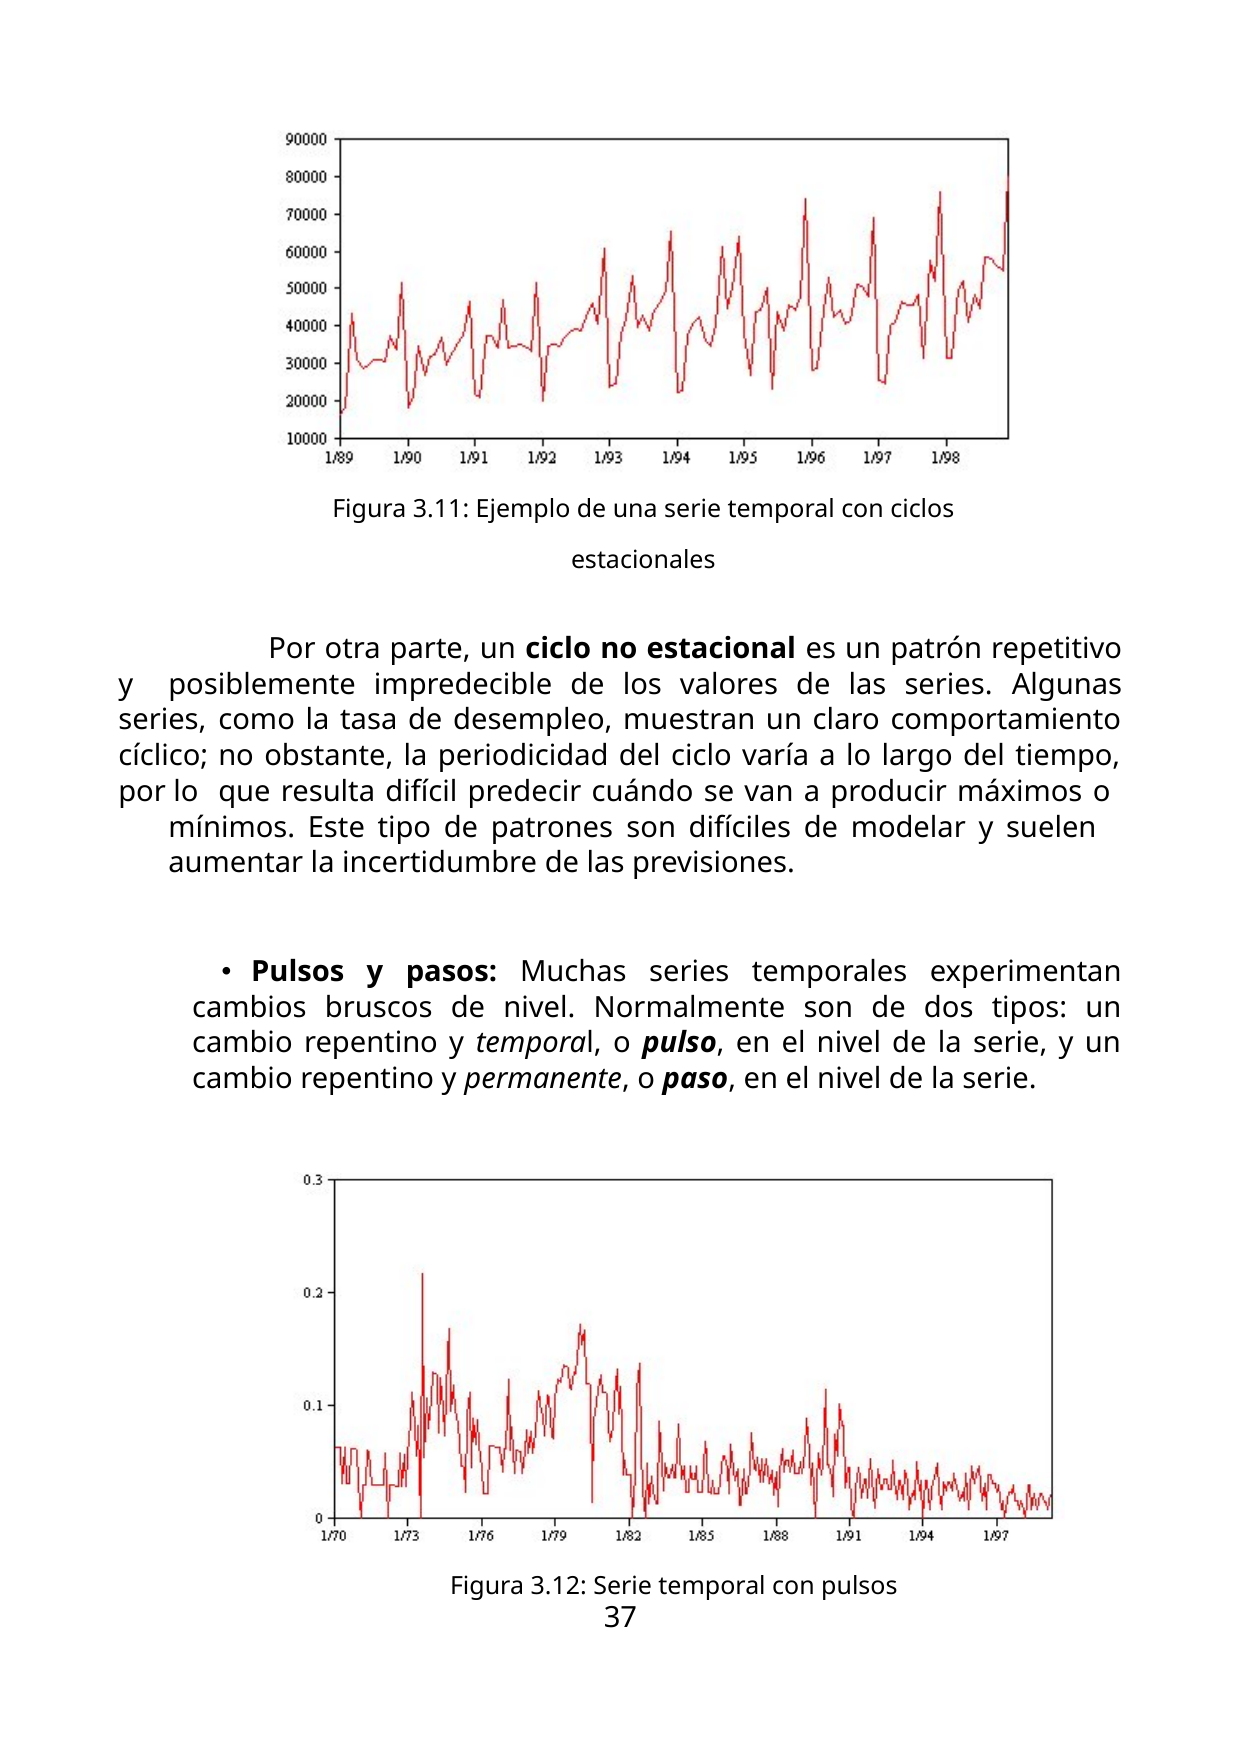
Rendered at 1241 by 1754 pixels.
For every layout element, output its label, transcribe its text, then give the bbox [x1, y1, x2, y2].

list Figura 3.11: Serie temporal con pulsos [283, 1551, 1065, 1602]
list Figura 3.10: Ejemplo de una serie temporal con ciclos estacionales [265, 474, 1021, 576]
text Por otra parte, un ciclo no estacional es un patrón repetitivo y posiblemente impredecible de los valores de las series. Algunas series, como la tasa de desempleo, muestran un claro comportamiento cíclico; no obstante, la periodicidad del ciclo varía a lo largo del tiempo, por lo que resulta difícil predecir cuándo se van a producir máximos o mínimos. Este tipo de patrones son difíciles de modelar y suelen aumentar la incertidumbre de las previsiones. [118, 627, 1122, 881]
picture [265, 130, 1021, 474]
list Pulsos y pasos: Muchas series temporales experimentan cambios bruscos de nivel. Normalmente son de dos tipos: un cambio repentino y temporal, o pulso, en el nivel de la serie, y un cambio repentino y permanente, o paso, en el nivel de la serie. [162, 950, 1122, 1097]
picture [282, 1172, 1065, 1551]
